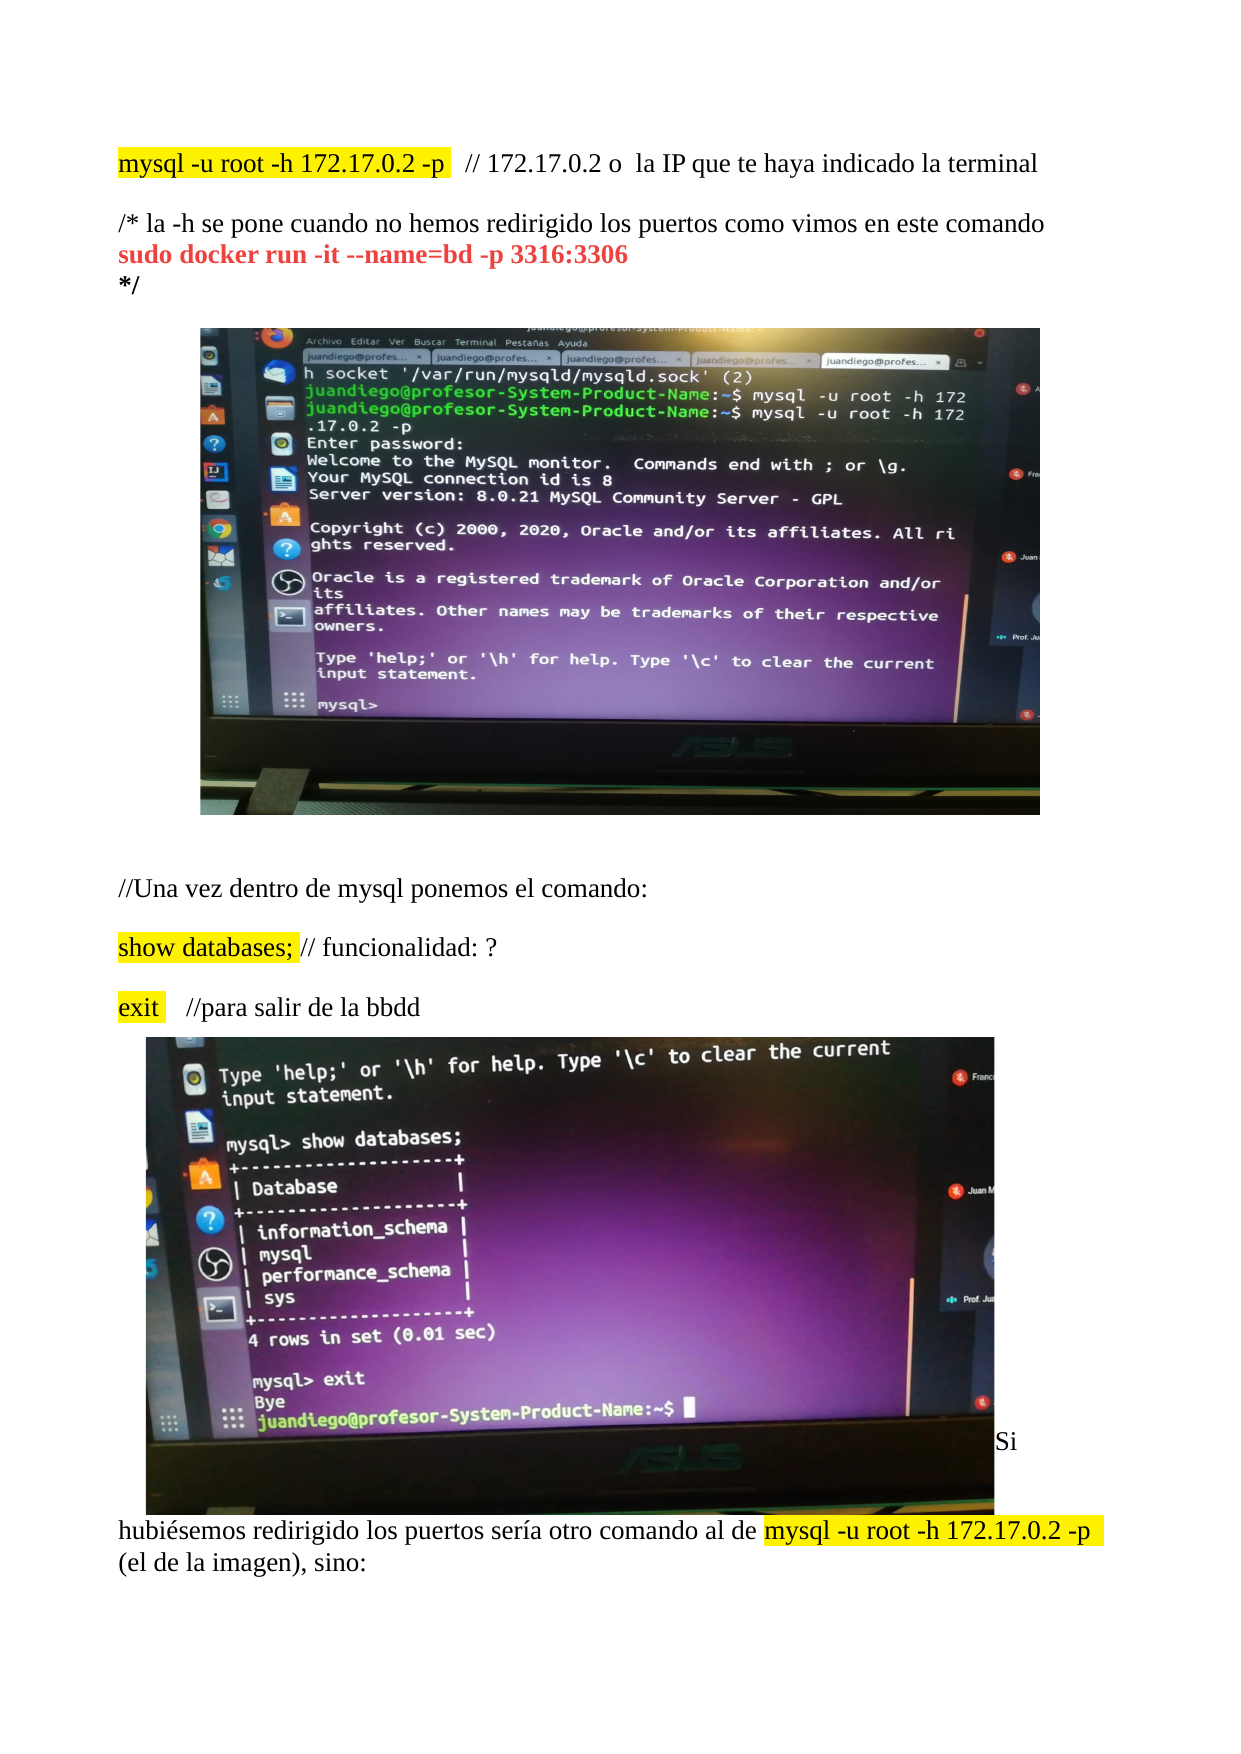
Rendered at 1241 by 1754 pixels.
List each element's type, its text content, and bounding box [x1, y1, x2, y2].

text sudo docker run -it --name=bd -p 3316:3306 [118, 238, 1122, 269]
text show databases; // funcionalidad: ? [118, 932, 1122, 963]
text mysql -u root -h 172.17.0.2 -p // 172.17.0.2 o la IP que te haya indicado la terminal [118, 147, 1122, 178]
text /* la -h se pone cuando no hemos redirigido los puertos como vimos en este comando [118, 207, 1122, 238]
picture [200, 328, 1040, 815]
text Si hubiésemos redirigido los puertos sería otro comando al de mysql -u root -h 172.17.0.2 -p (el de la imagen), sino: [118, 1425, 1122, 1577]
text exit //para salir de la bbdd [118, 991, 1122, 1023]
picture [145, 1037, 995, 1515]
text */ [118, 269, 1122, 300]
text //Una vez dentro de mysql ponemos el comando: [118, 872, 1122, 903]
